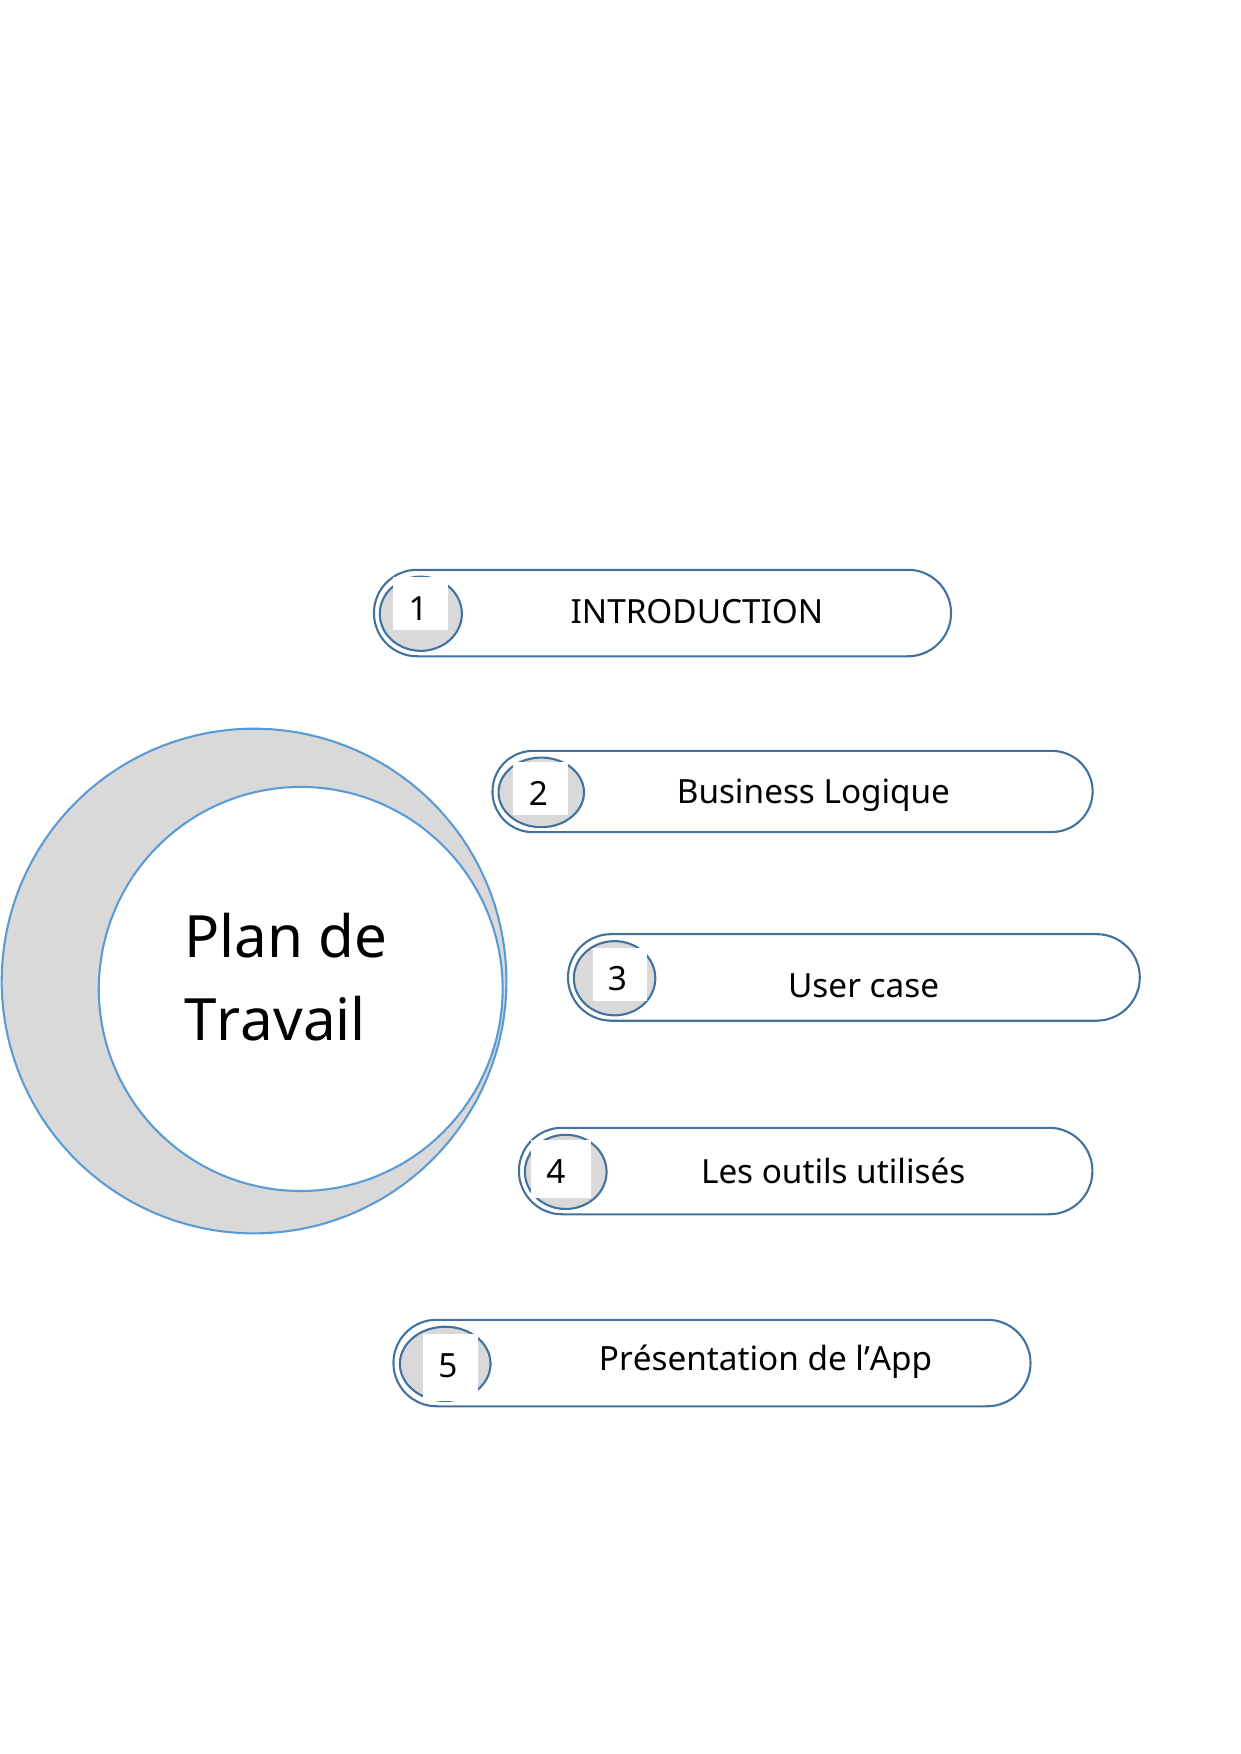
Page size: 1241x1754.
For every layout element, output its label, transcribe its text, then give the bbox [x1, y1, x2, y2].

text Plan de Travail [184, 895, 424, 1057]
text Présentation de l’App [548, 1334, 983, 1380]
text 5 [438, 1341, 463, 1387]
text 3 [608, 955, 632, 993]
text INTRODUCTION [514, 588, 879, 633]
text 1 [408, 584, 433, 622]
text 2 [528, 769, 553, 807]
text 4 [546, 1148, 576, 1191]
text Business Logique [606, 767, 1021, 813]
text User case [700, 961, 1027, 999]
text Les outils utilisés [626, 1148, 1040, 1193]
